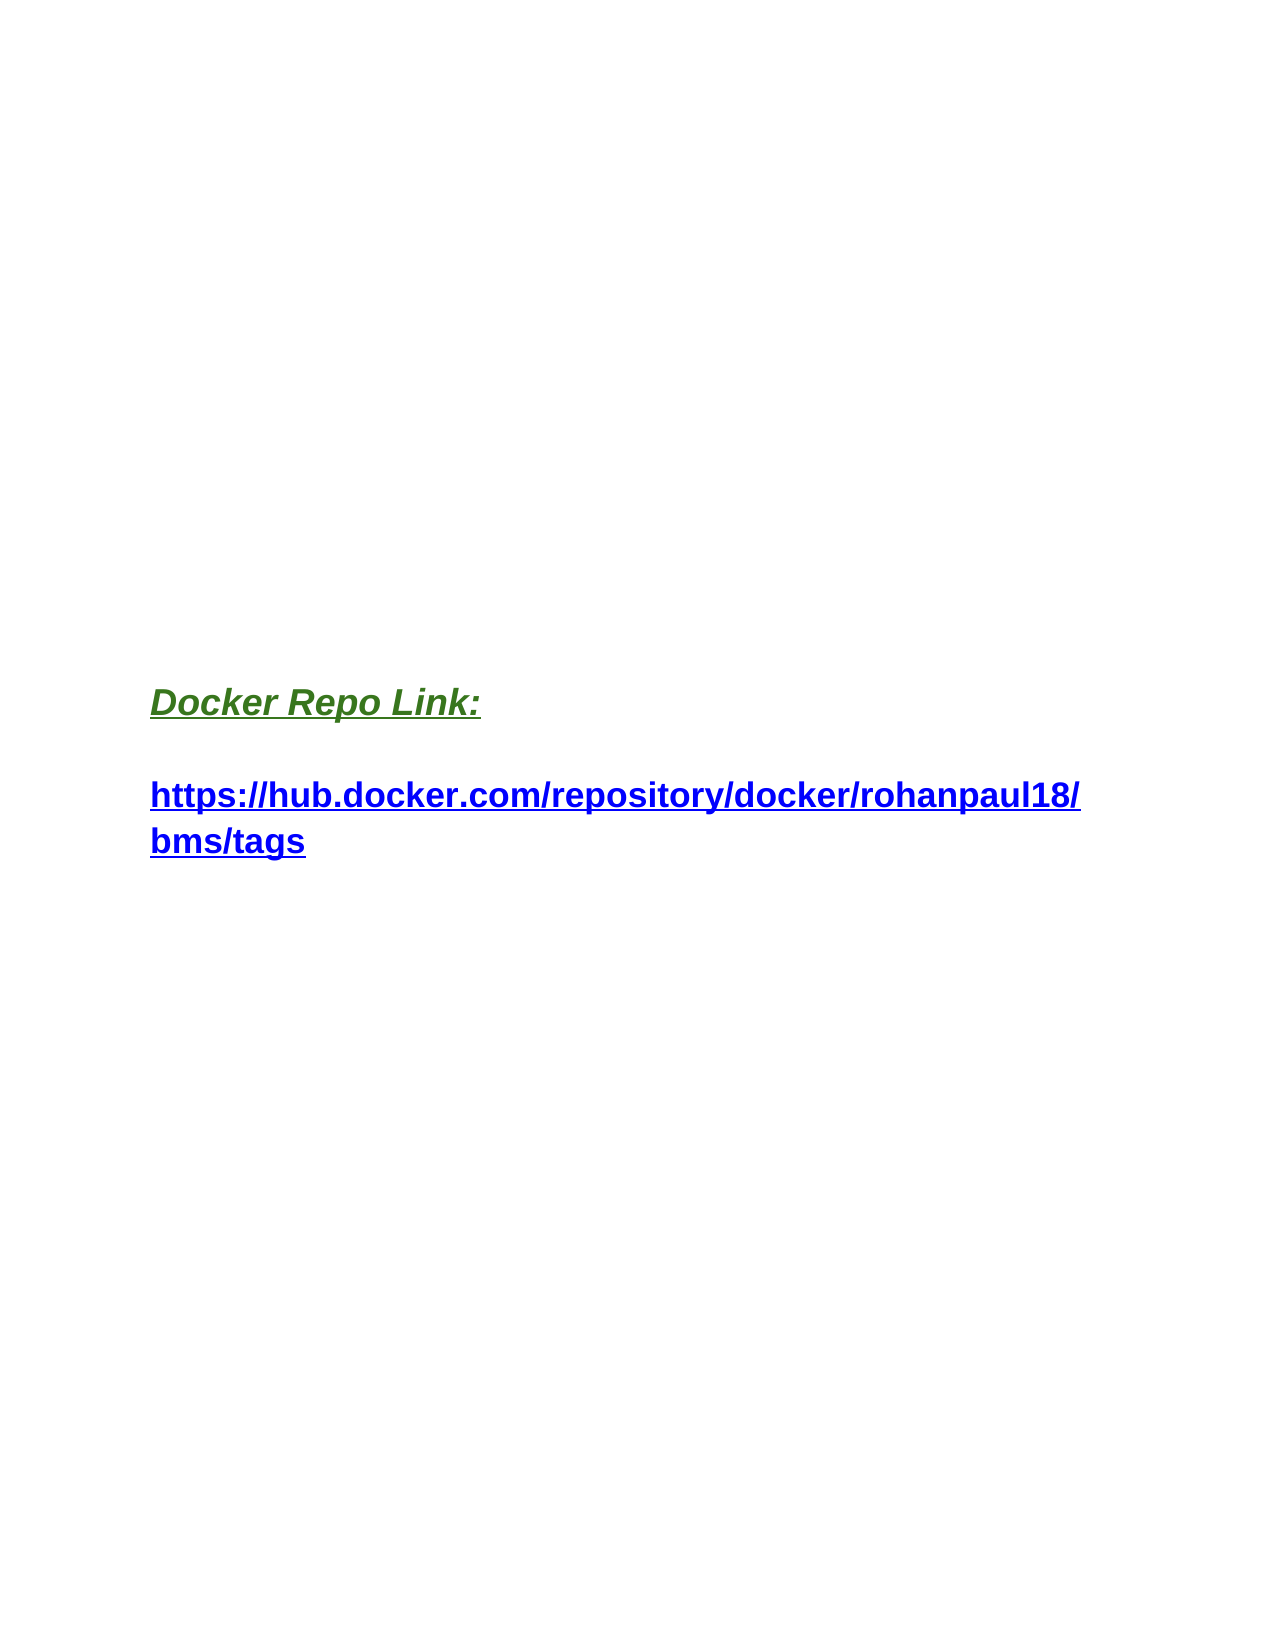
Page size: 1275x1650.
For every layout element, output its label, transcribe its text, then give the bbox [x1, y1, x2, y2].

text Docker Repo Link: [150, 680, 1125, 723]
text https://hub.docker.com/repository/docker/rohanpaul18/bms/tags [150, 774, 1125, 861]
